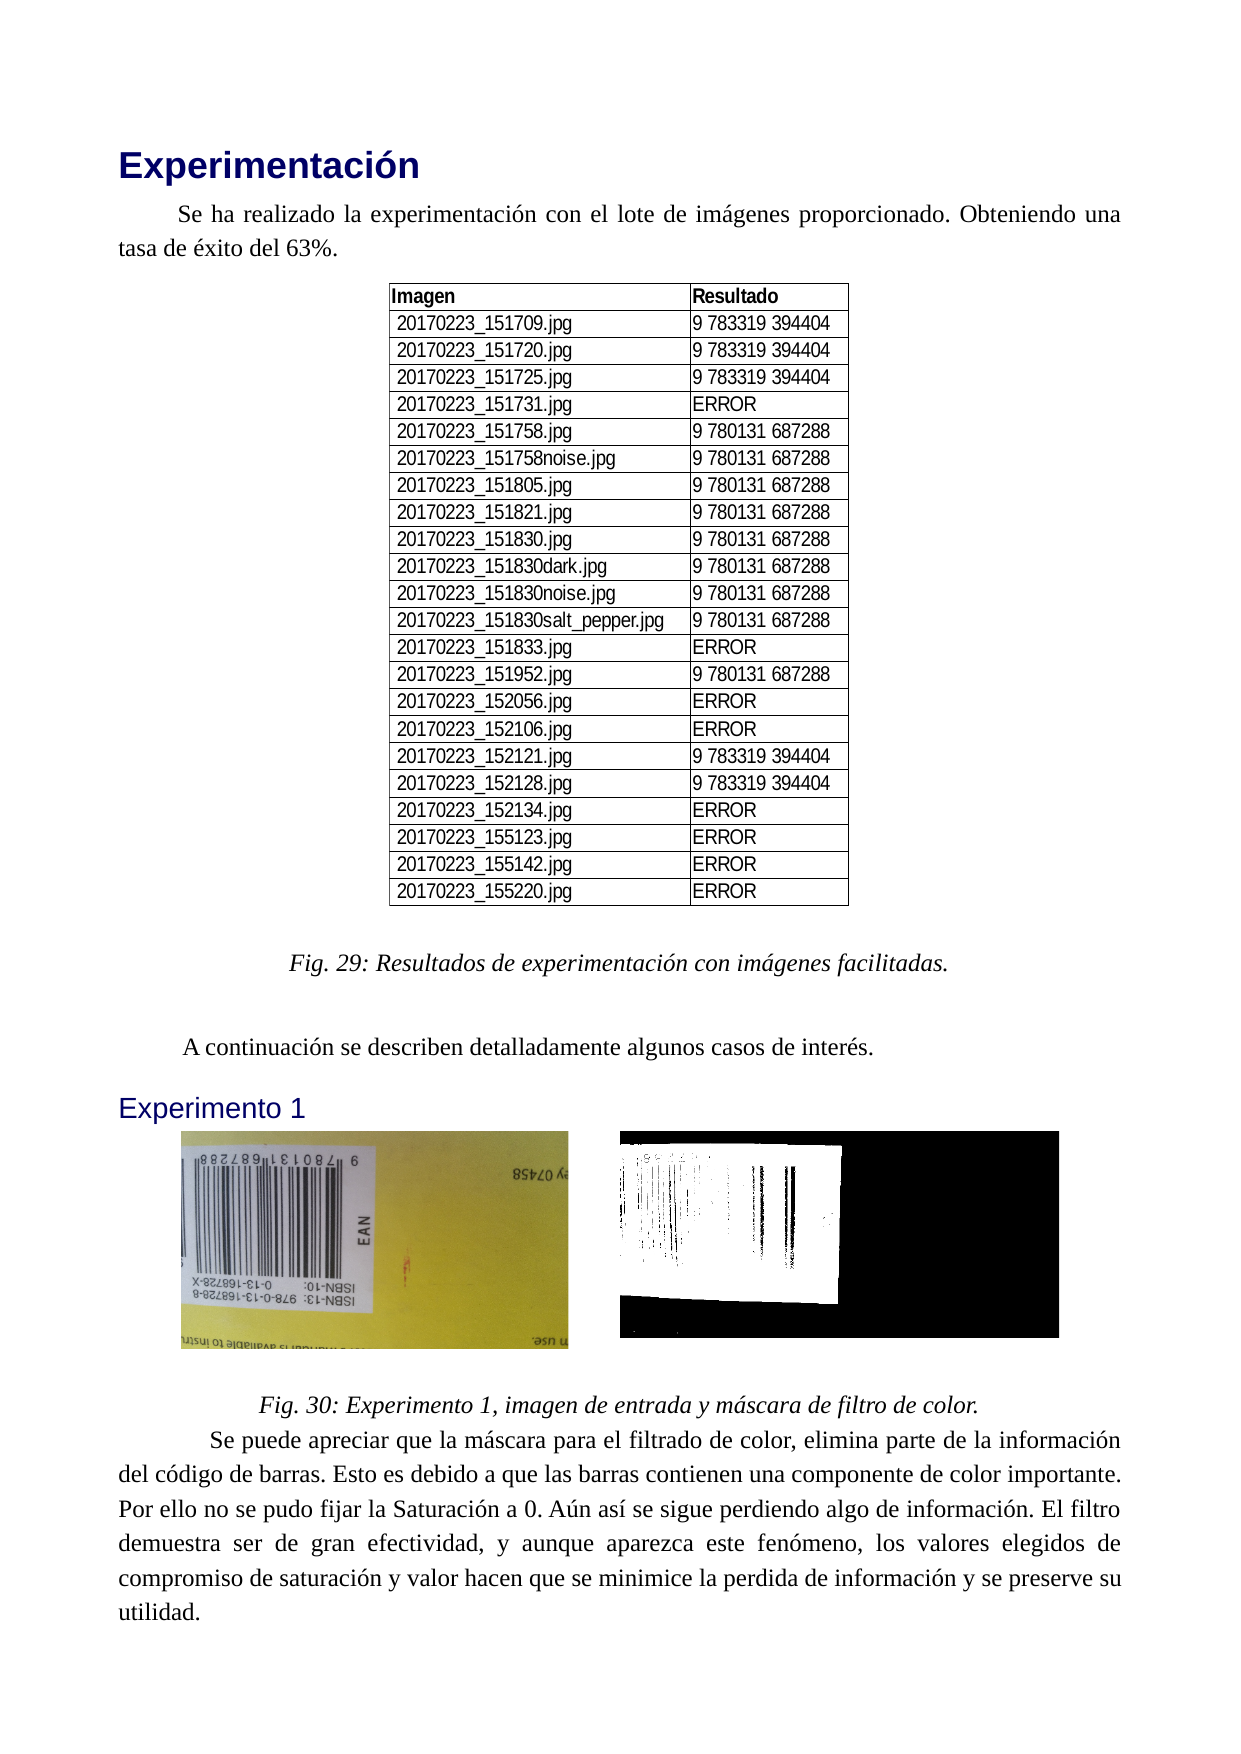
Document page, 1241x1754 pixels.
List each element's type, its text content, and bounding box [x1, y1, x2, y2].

picture [620, 1131, 1060, 1338]
subtitle Experimento 1 [118, 1091, 1122, 1125]
text A continuación se describen detalladamente algunos casos de interés. [118, 1032, 1122, 1061]
subtitle Experimentación [118, 143, 1122, 186]
text Se ha realizado la experimentación con el lote de imágenes proporcionado. Obteniendo una tasa de éxito del 63%. [118, 199, 1122, 262]
picture [181, 1131, 569, 1349]
text Se puede apreciar que la máscara para el filtrado de color, elimina parte de la información del código de barras. Esto es debido a que las barras contienen una componente de color importante. Por ello no se pudo fijar la Saturación a 0. Aún así se sigue perdiendo algo de información. El filtro demuestra ser de gran efectividad, y aunque aparezca este fenómeno, los valores elegidos de compromiso de saturación y valor hacen que se minimice la perdida de información y se preserve su utilidad. [118, 1131, 1122, 1626]
text Fig. 30: Experimento 1, imagen de entrada y máscara de filtro de color. [181, 1390, 1059, 1419]
text Fig. 29: Resultados de experimentación con imágenes facilitadas. [181, 948, 1059, 977]
